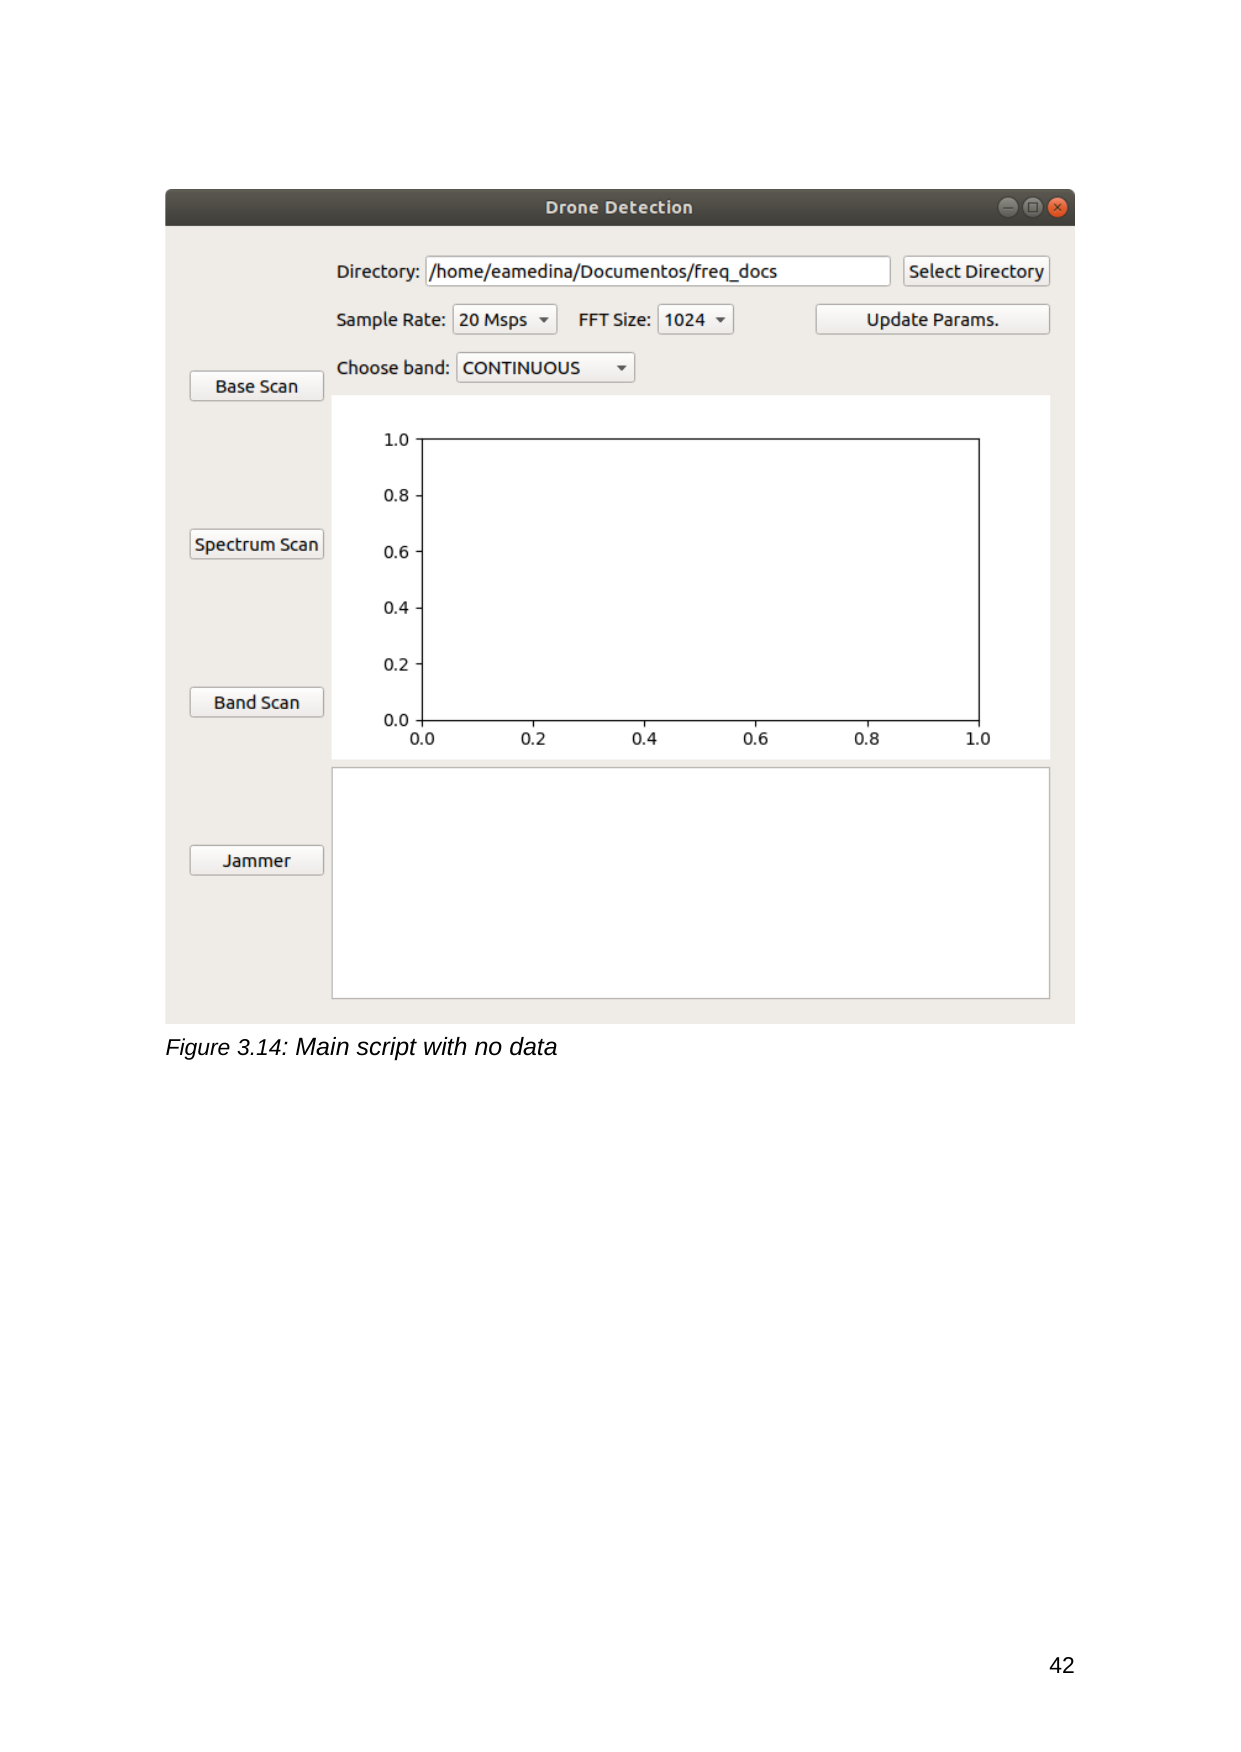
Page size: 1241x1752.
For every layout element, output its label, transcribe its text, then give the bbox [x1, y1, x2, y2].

picture [165, 189, 1075, 1024]
text Figure 3.14: Main script with no data [165, 1024, 1075, 1060]
